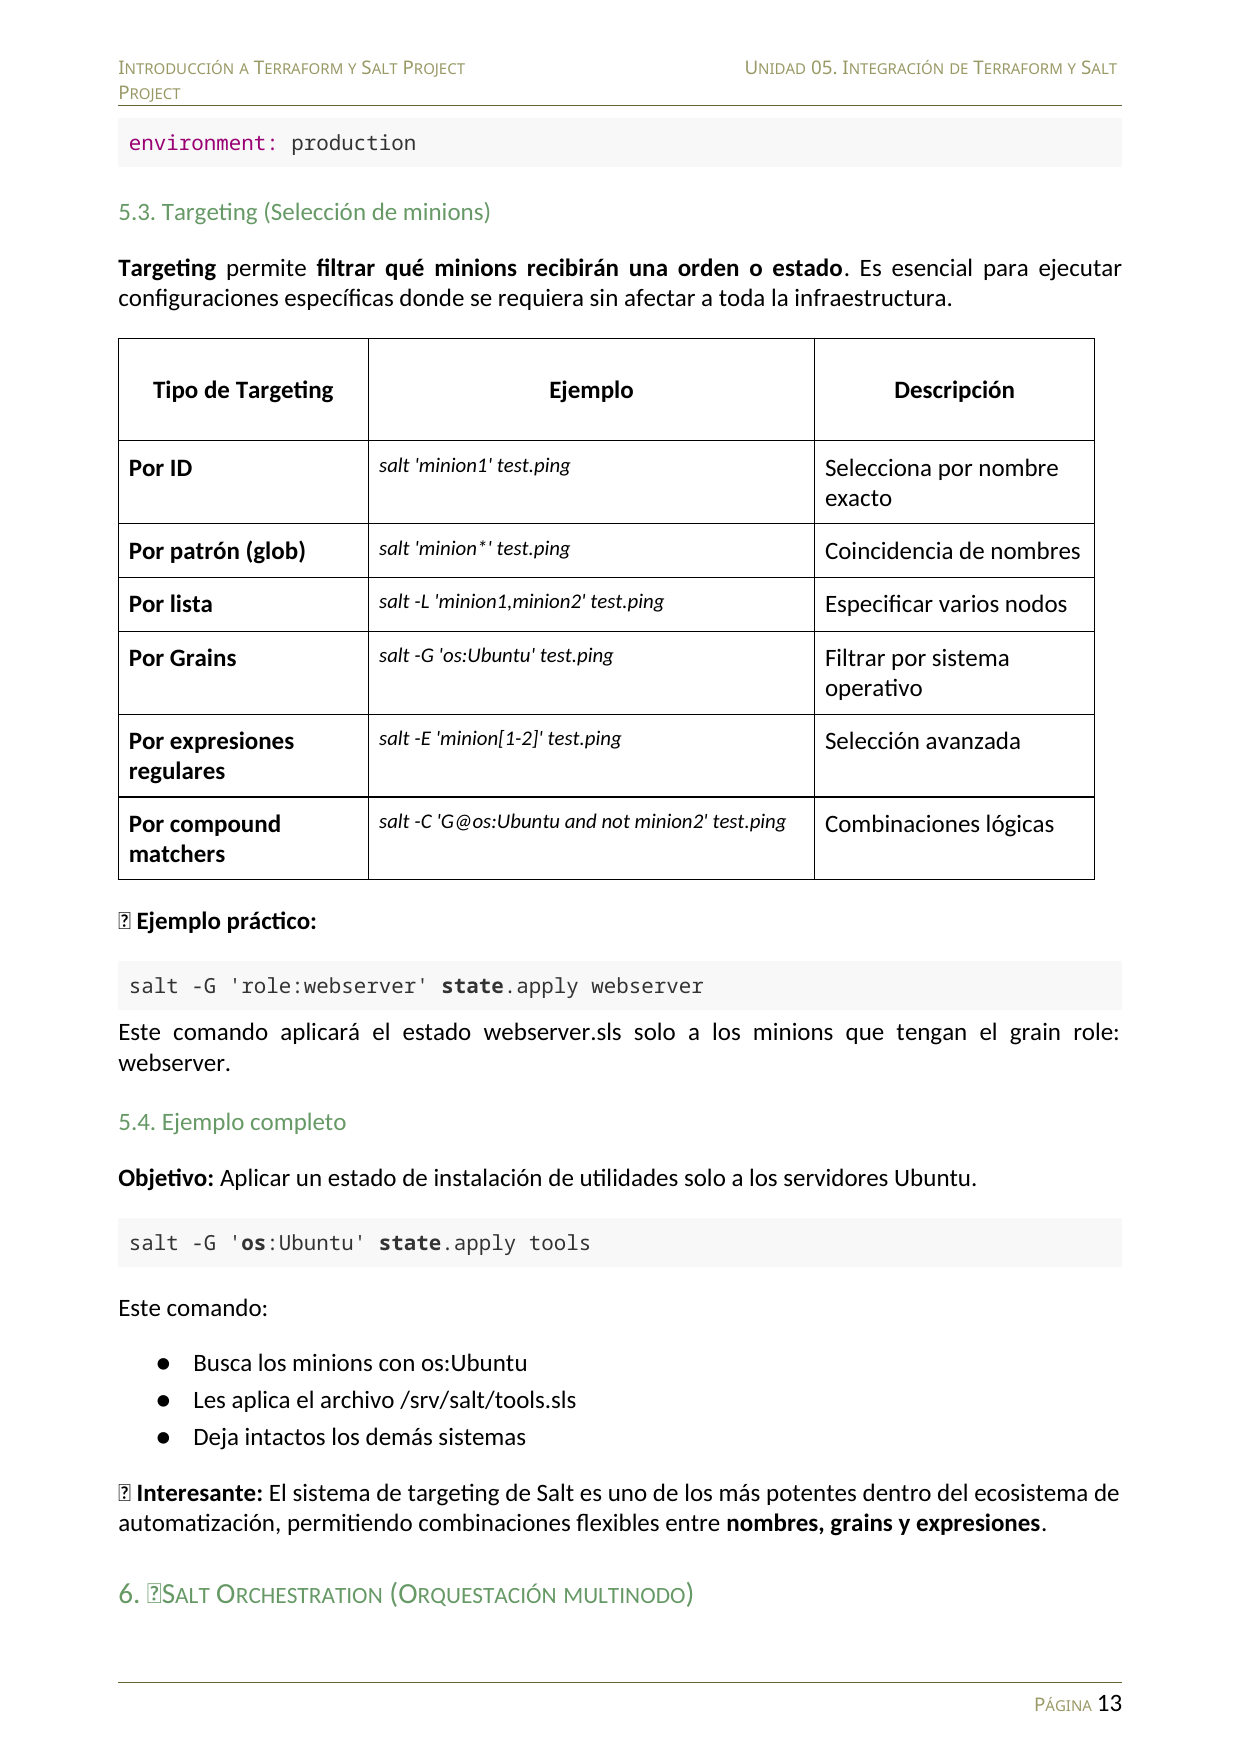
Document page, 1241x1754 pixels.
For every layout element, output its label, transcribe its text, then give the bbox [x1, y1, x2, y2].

text Objetivo: Aplicar un estado de instalación de utilidades solo a los servidores Ubuntu. [118, 1162, 1122, 1192]
table_cell Selecciona por nombre exacto [815, 441, 1094, 523]
table_header Ejemplo [369, 339, 814, 440]
table_cell Filtrar por sistema operativo [815, 632, 1094, 713]
table_cell Especificar varios nodos [815, 578, 1094, 631]
table_header Tipo de Targeting [119, 339, 368, 440]
list Deja intactos los demás sistemas [156, 1421, 1122, 1452]
table_cell Por patrón (glob) [119, 524, 368, 577]
list Les aplica el archivo /srv/salt/tools.sls [156, 1384, 1122, 1415]
table_cell Por Grains [119, 632, 368, 713]
table_cell Por lista [119, 578, 368, 631]
text 💬 Ejemplo práctico: [118, 905, 1122, 936]
table_header environment: production [118, 118, 1122, 167]
table_cell salt -C 'G@os:Ubuntu and not minion2' test.ping [369, 798, 814, 879]
table_cell Por compound matchers [119, 798, 368, 879]
table_cell Por expresiones regulares [119, 715, 368, 796]
table_header Descripción [815, 339, 1094, 440]
text Este comando aplicará el estado webserver.sls solo a los minions que tengan el grain role: webserver. [118, 1016, 1122, 1077]
table_cell Por ID [119, 441, 368, 523]
table_cell salt 'minion*' test.ping [369, 524, 814, 577]
table_cell Combinaciones lógicas [815, 798, 1094, 879]
subtitle 5.4. Ejemplo completo [118, 1106, 1122, 1137]
text 💬 Interesante: El sistema de targeting de Salt es uno de los más potentes dentro del ecosistema de automatización, permitiendo combinaciones flexibles entre nombres, grains y expresiones. [118, 1477, 1122, 1538]
table_cell salt -E 'minion[1-2]' test.ping [369, 715, 814, 796]
text Targeting permite filtrar qué minions recibirán una orden o estado. Es esencial para ejecutar configuraciones específicas donde se requiera sin afectar a toda la infraestructura. [118, 252, 1122, 313]
table_cell Selección avanzada [815, 715, 1094, 796]
subtitle 5.3. Targeting (Selección de minions) [118, 196, 1122, 227]
list Busca los minions con os:Ubuntu [156, 1347, 1122, 1378]
subtitle 6. 🧩Salt Orchestration (Orquestación multinodo) [118, 1575, 1122, 1611]
table_cell salt 'minion1' test.ping [369, 441, 814, 523]
table_header salt -G 'role:webserver' state.apply webserver [118, 961, 1122, 1010]
table_header salt -G 'os:Ubuntu' state.apply tools [118, 1218, 1122, 1267]
table_cell Coincidencia de nombres [815, 524, 1094, 577]
table_cell salt -G 'os:Ubuntu' test.ping [369, 632, 814, 713]
text Este comando: [118, 1292, 1122, 1322]
table_cell salt -L 'minion1,minion2' test.ping [369, 578, 814, 631]
